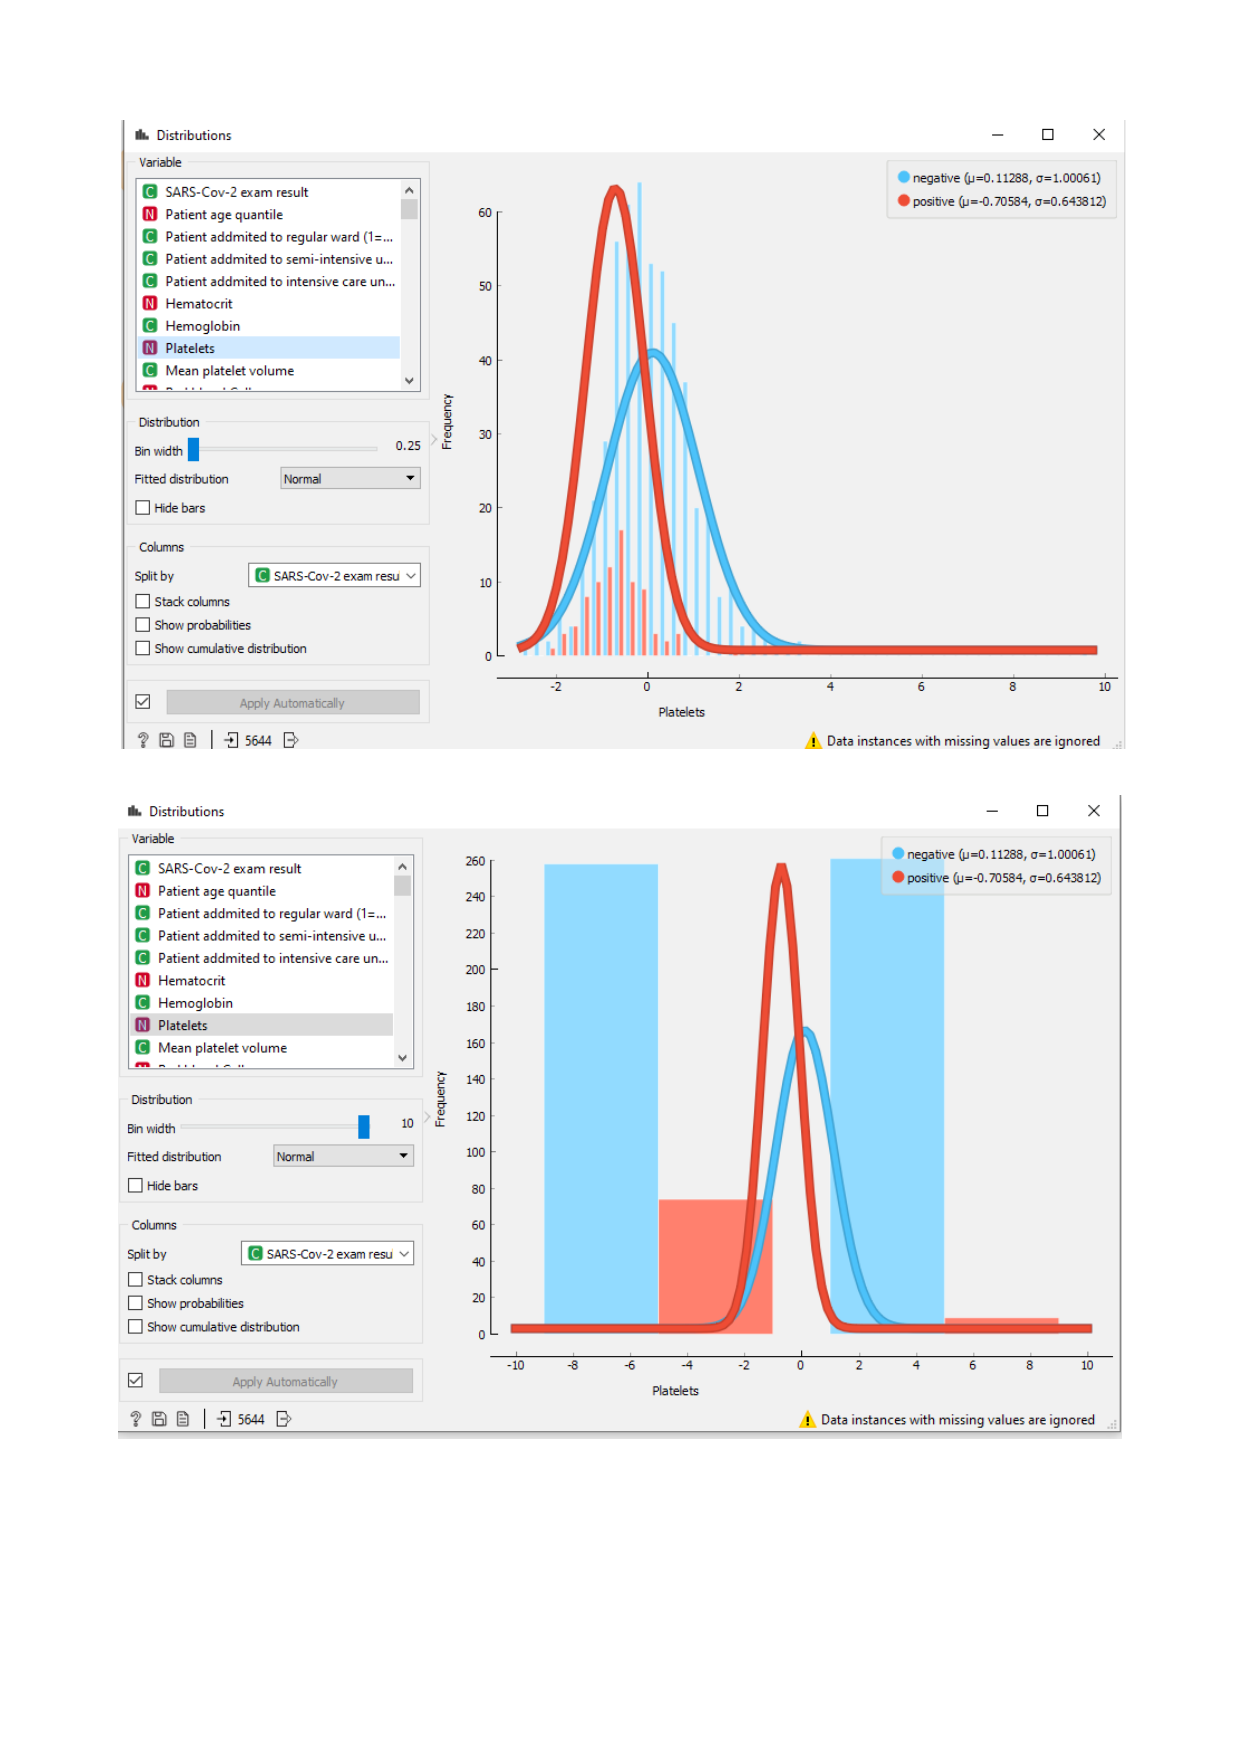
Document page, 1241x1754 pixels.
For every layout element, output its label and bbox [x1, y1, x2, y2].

picture [118, 795, 1122, 1439]
picture [121, 120, 1125, 749]
